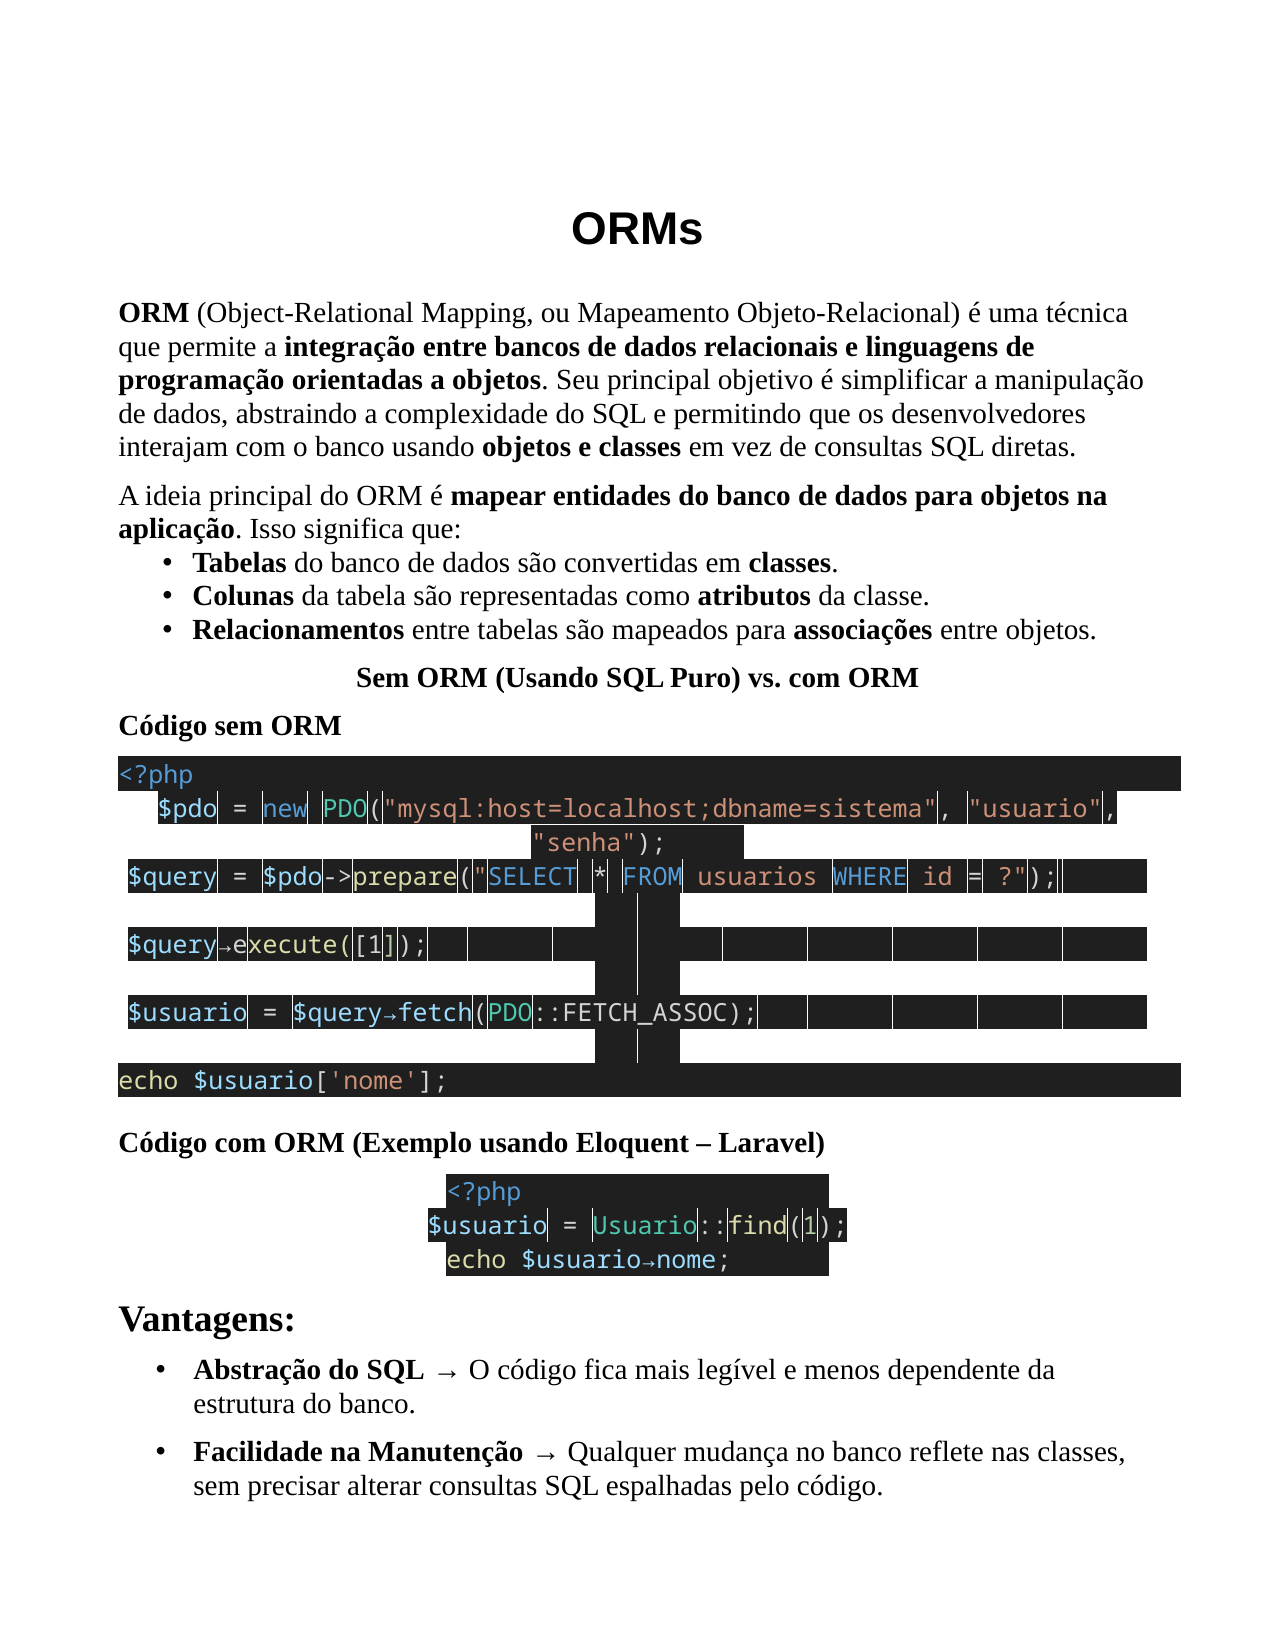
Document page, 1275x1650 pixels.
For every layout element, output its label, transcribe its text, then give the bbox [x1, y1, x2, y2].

text $usuario = Usuario::find(1); [118, 1208, 1157, 1242]
text echo $usuario→nome; [118, 1242, 1157, 1276]
subtitle Vantagens: [118, 1297, 1157, 1340]
text <?php [118, 1173, 1157, 1208]
text ORM (Object-Relational Mapping, ou Mapeamento Objeto-Relacional) é uma técnica que permite a integração entre bancos de dados relacionais e linguagens de programação orientadas a objetos. Seu principal objetivo é simplificar a manipulação de dados, abstraindo a complexidade do SQL e permitindo que os desenvolvedores interajam com o banco usando objetos e classes em vez de consultas SQL diretas. [118, 295, 1157, 463]
text Código com ORM (Exemplo usando Eloquent – Laravel) [118, 1125, 1157, 1159]
text Sem ORM (Usando SQL Puro) vs. com ORM [118, 660, 1157, 694]
list Relacionamentos entre tabelas são mapeados para associações entre objetos. [162, 612, 1157, 646]
list Colunas da tabela são representadas como atributos da classe. [162, 578, 1157, 612]
text Código sem ORM [118, 708, 1157, 742]
text echo $usuario['nome']; [118, 1063, 1157, 1097]
text $query = $pdo->prepare("SELECT * FROM usuarios WHERE id = ?"); [118, 859, 1157, 927]
text <?php [118, 756, 1157, 791]
subtitle ORMs [118, 201, 1157, 254]
text $pdo = new PDO("mysql:host=localhost;dbname=sistema", "usuario", "senha"); [118, 791, 1157, 859]
text A ideia principal do ORM é mapear entidades do banco de dados para objetos na aplicação. Isso significa que: [118, 478, 1157, 545]
list Facilidade na Manutenção → Qualquer mudança no banco reflete nas classes, sem precisar alterar consultas SQL espalhadas pelo código. [156, 1434, 1157, 1501]
text $usuario = $query→fetch(PDO::FETCH_ASSOC); [118, 995, 1157, 1063]
list Tabelas do banco de dados são convertidas em classes. [162, 545, 1157, 578]
list Abstração do SQL → O código fica mais legível e menos dependente da estrutura do banco. [156, 1352, 1157, 1419]
text $query→execute([1]); [118, 927, 1157, 995]
